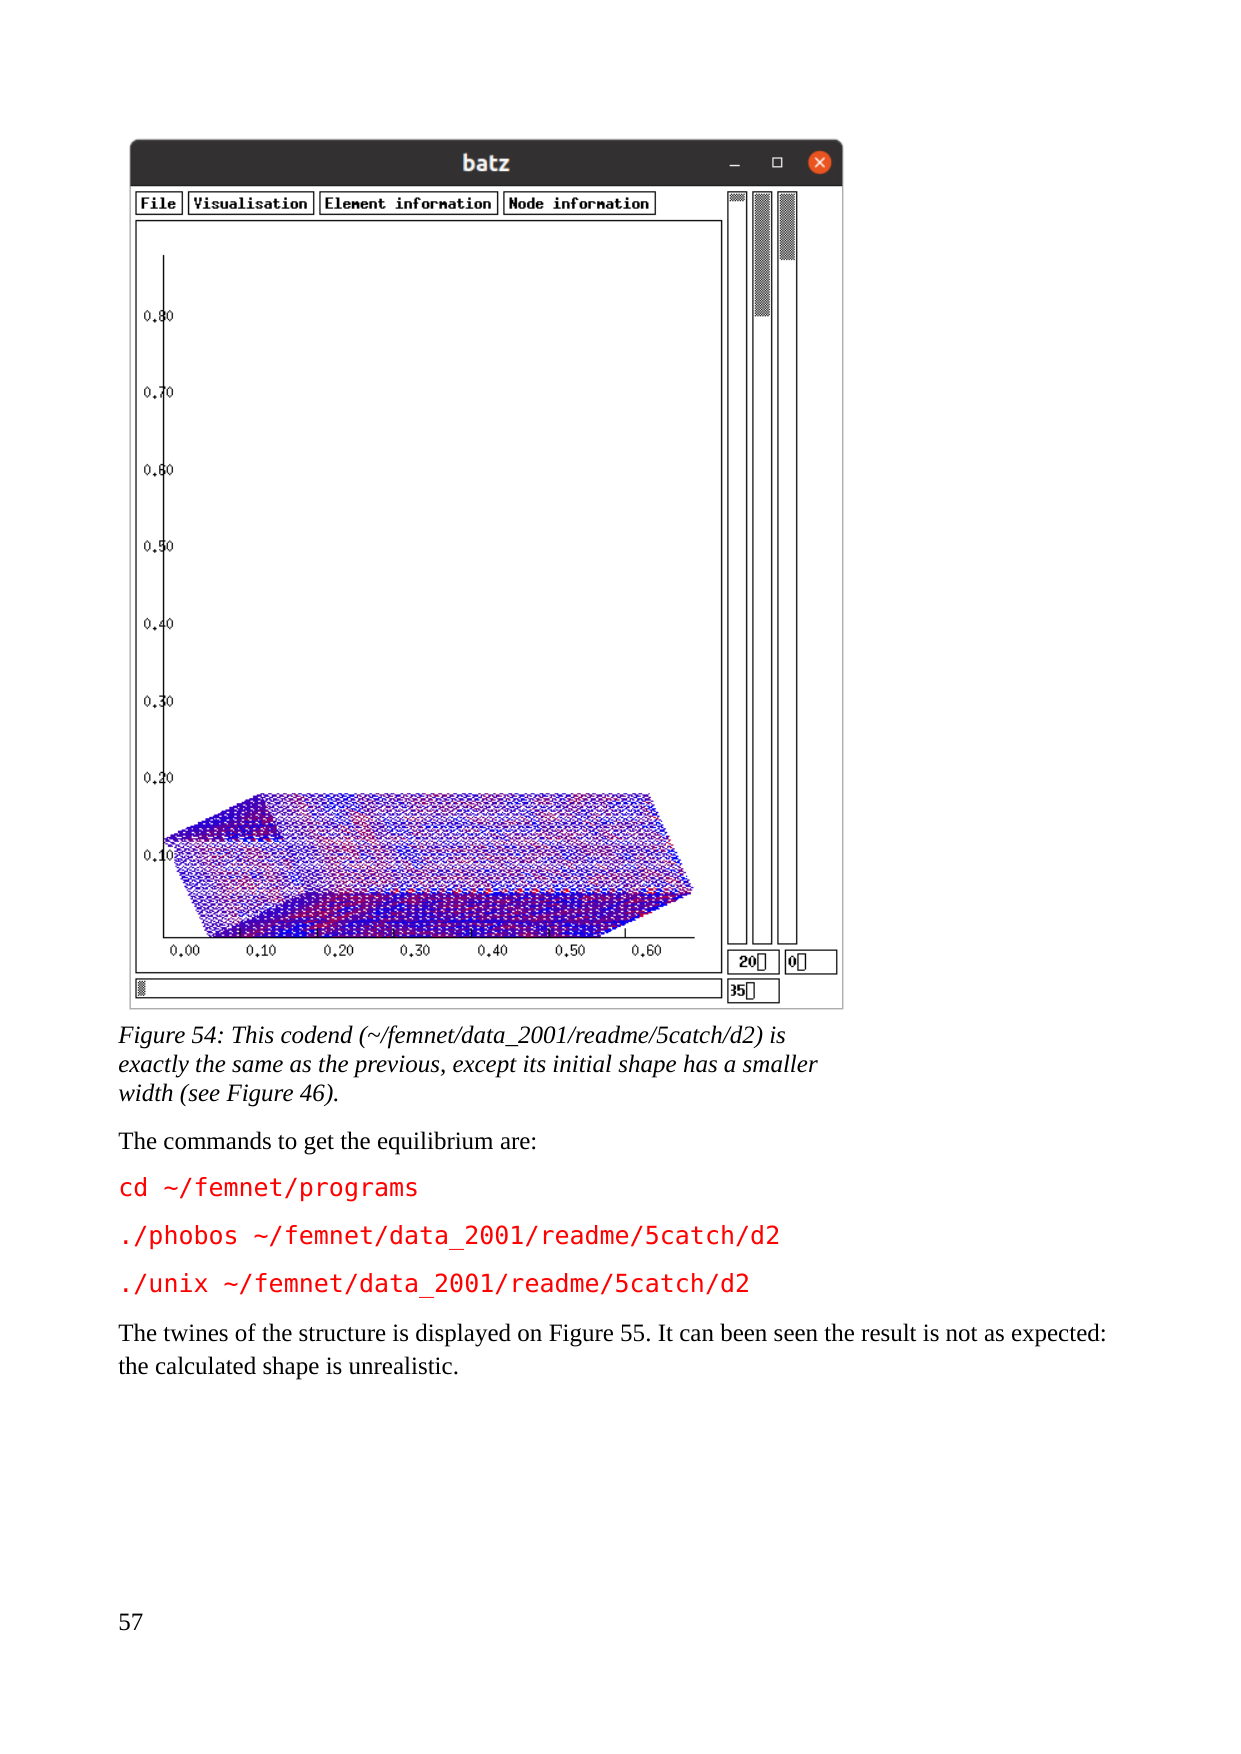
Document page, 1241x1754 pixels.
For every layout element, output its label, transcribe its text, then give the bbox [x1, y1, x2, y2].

text Figure 54: This codend (~/femnet/data_2001/readme/5catch/d2) is exactly the same as the previous, except its initial shape has a smaller width (see Figure 46). [118, 1021, 854, 1107]
text ./unix ~/femnet/data_2001/readme/5catch/d2 [118, 1269, 1122, 1299]
text The commands to get the equilibrium are: [118, 1126, 1122, 1154]
text cd ~/femnet/programs [118, 1173, 1122, 1202]
text ./phobos ~/femnet/data_2001/readme/5catch/d2 [118, 1221, 1122, 1251]
picture [118, 130, 855, 1021]
text The twines of the structure is displayed on Figure 55. It can been seen the result is not as expected: the calculated shape is unrealistic. [118, 1318, 1122, 1379]
